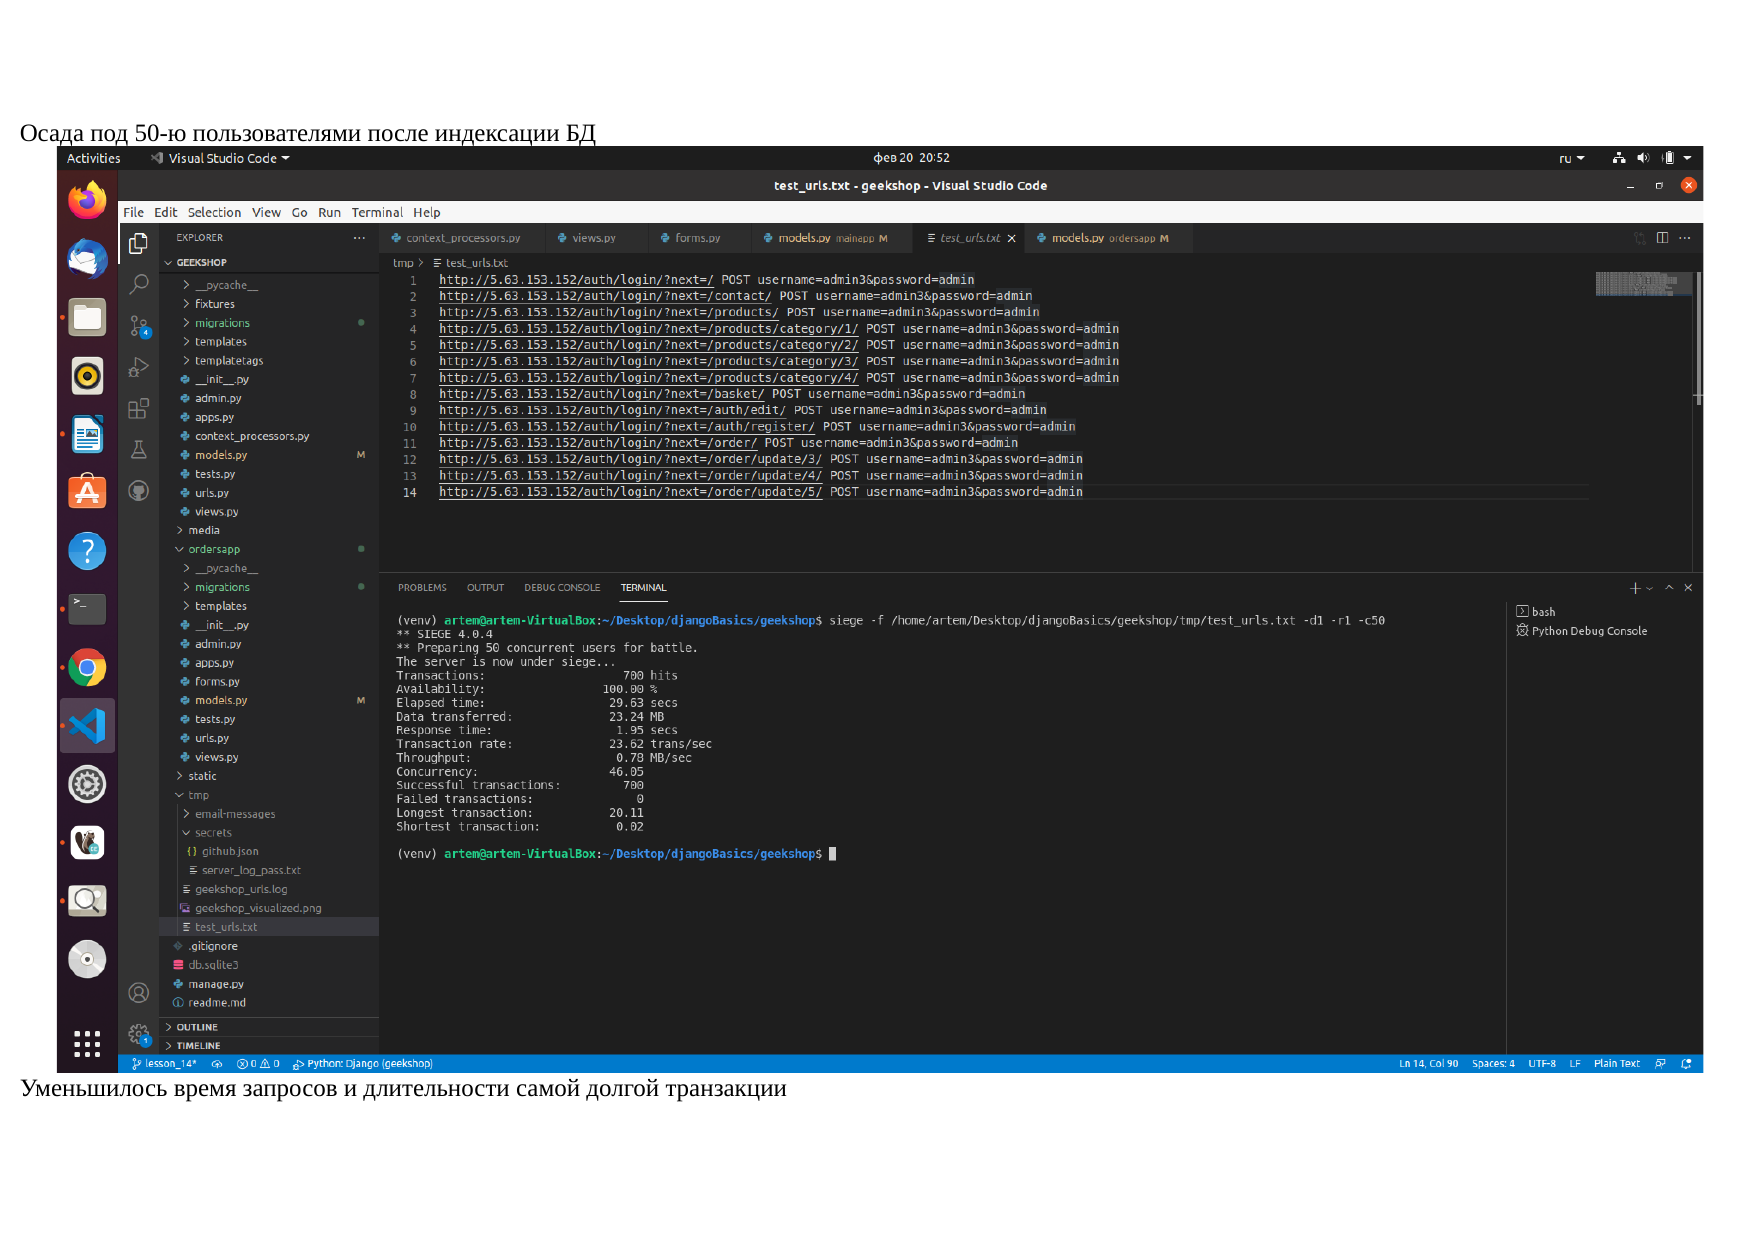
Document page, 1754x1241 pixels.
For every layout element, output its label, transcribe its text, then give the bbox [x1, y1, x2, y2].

text Осада под 50-ю пользователями после индексации БД [19, 118, 1741, 147]
text Уменьшилось время запросов и длительности самой долгой транзакции [19, 147, 1741, 1102]
picture [56, 146, 1704, 1073]
